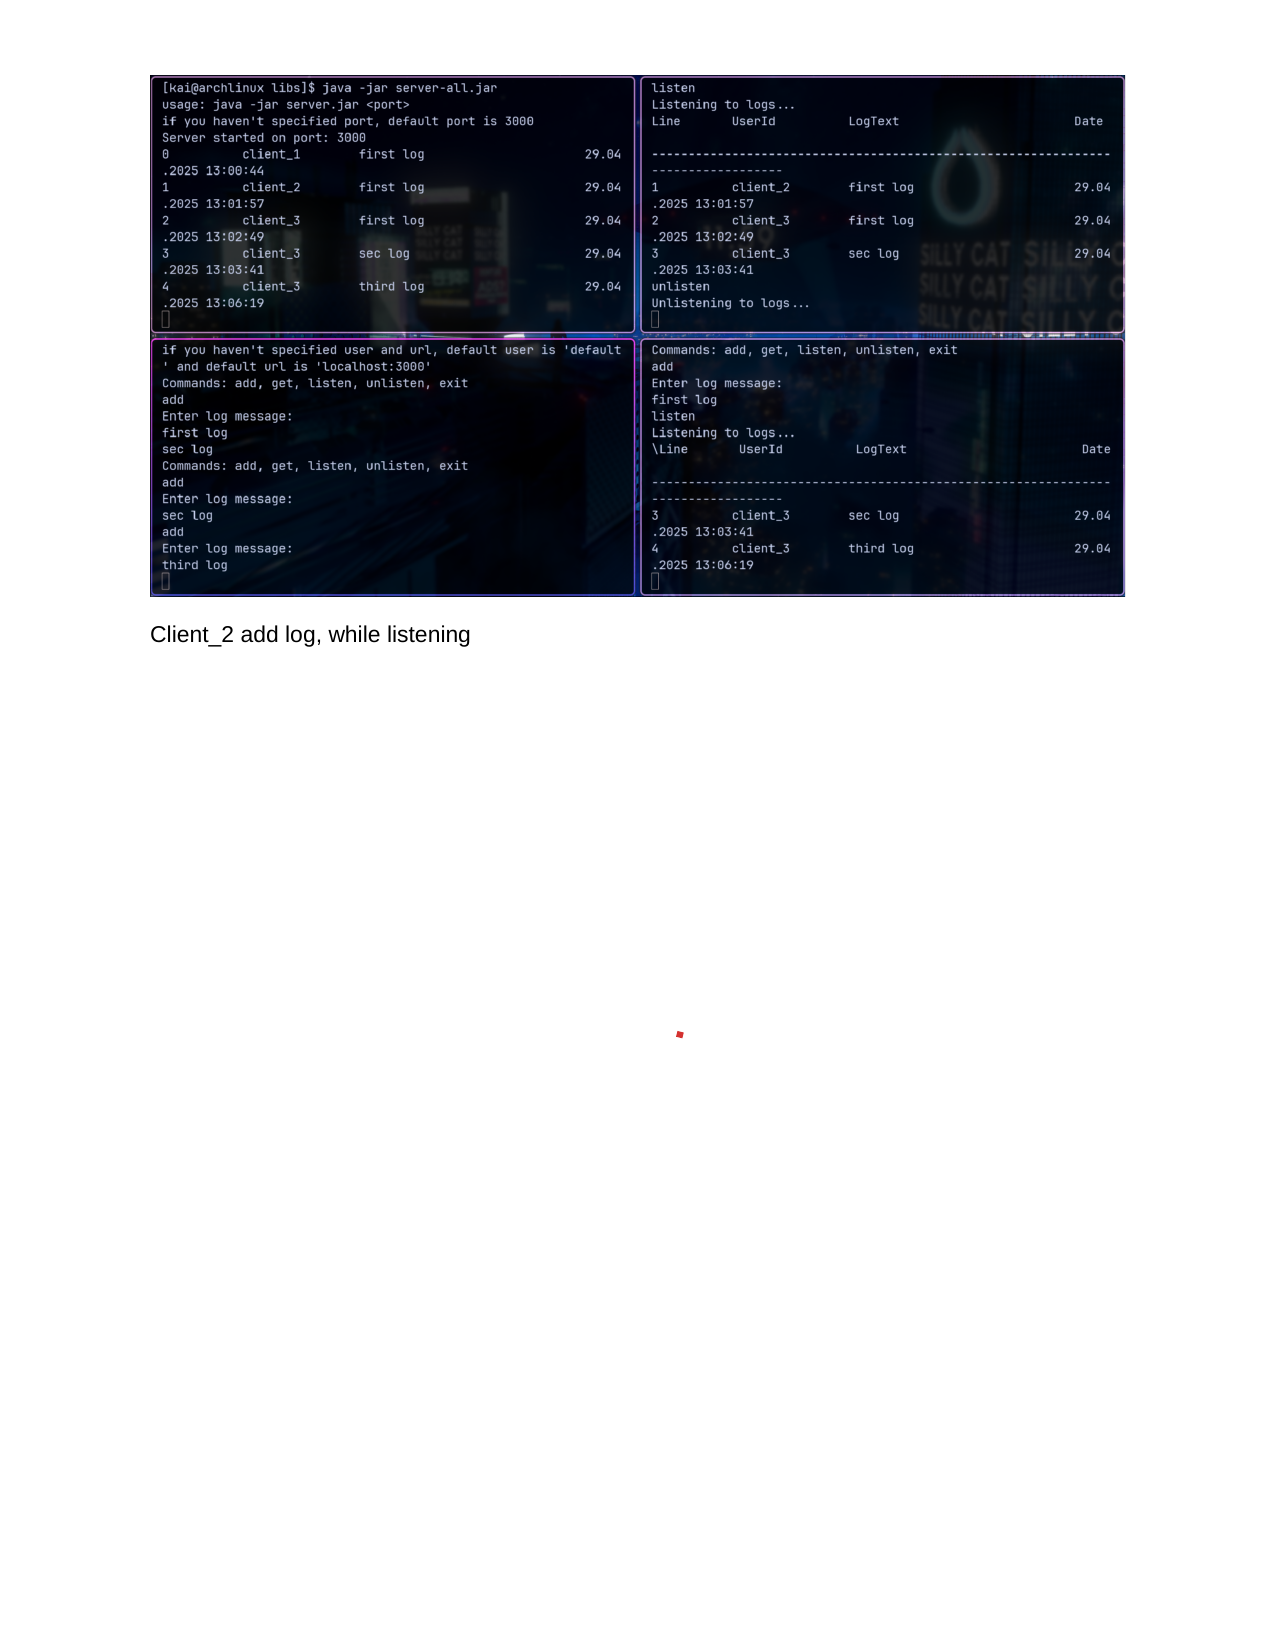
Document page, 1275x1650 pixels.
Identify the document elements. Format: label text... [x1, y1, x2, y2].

picture [150, 75, 1125, 597]
text Client_2 add log, while listening [150, 621, 1125, 647]
